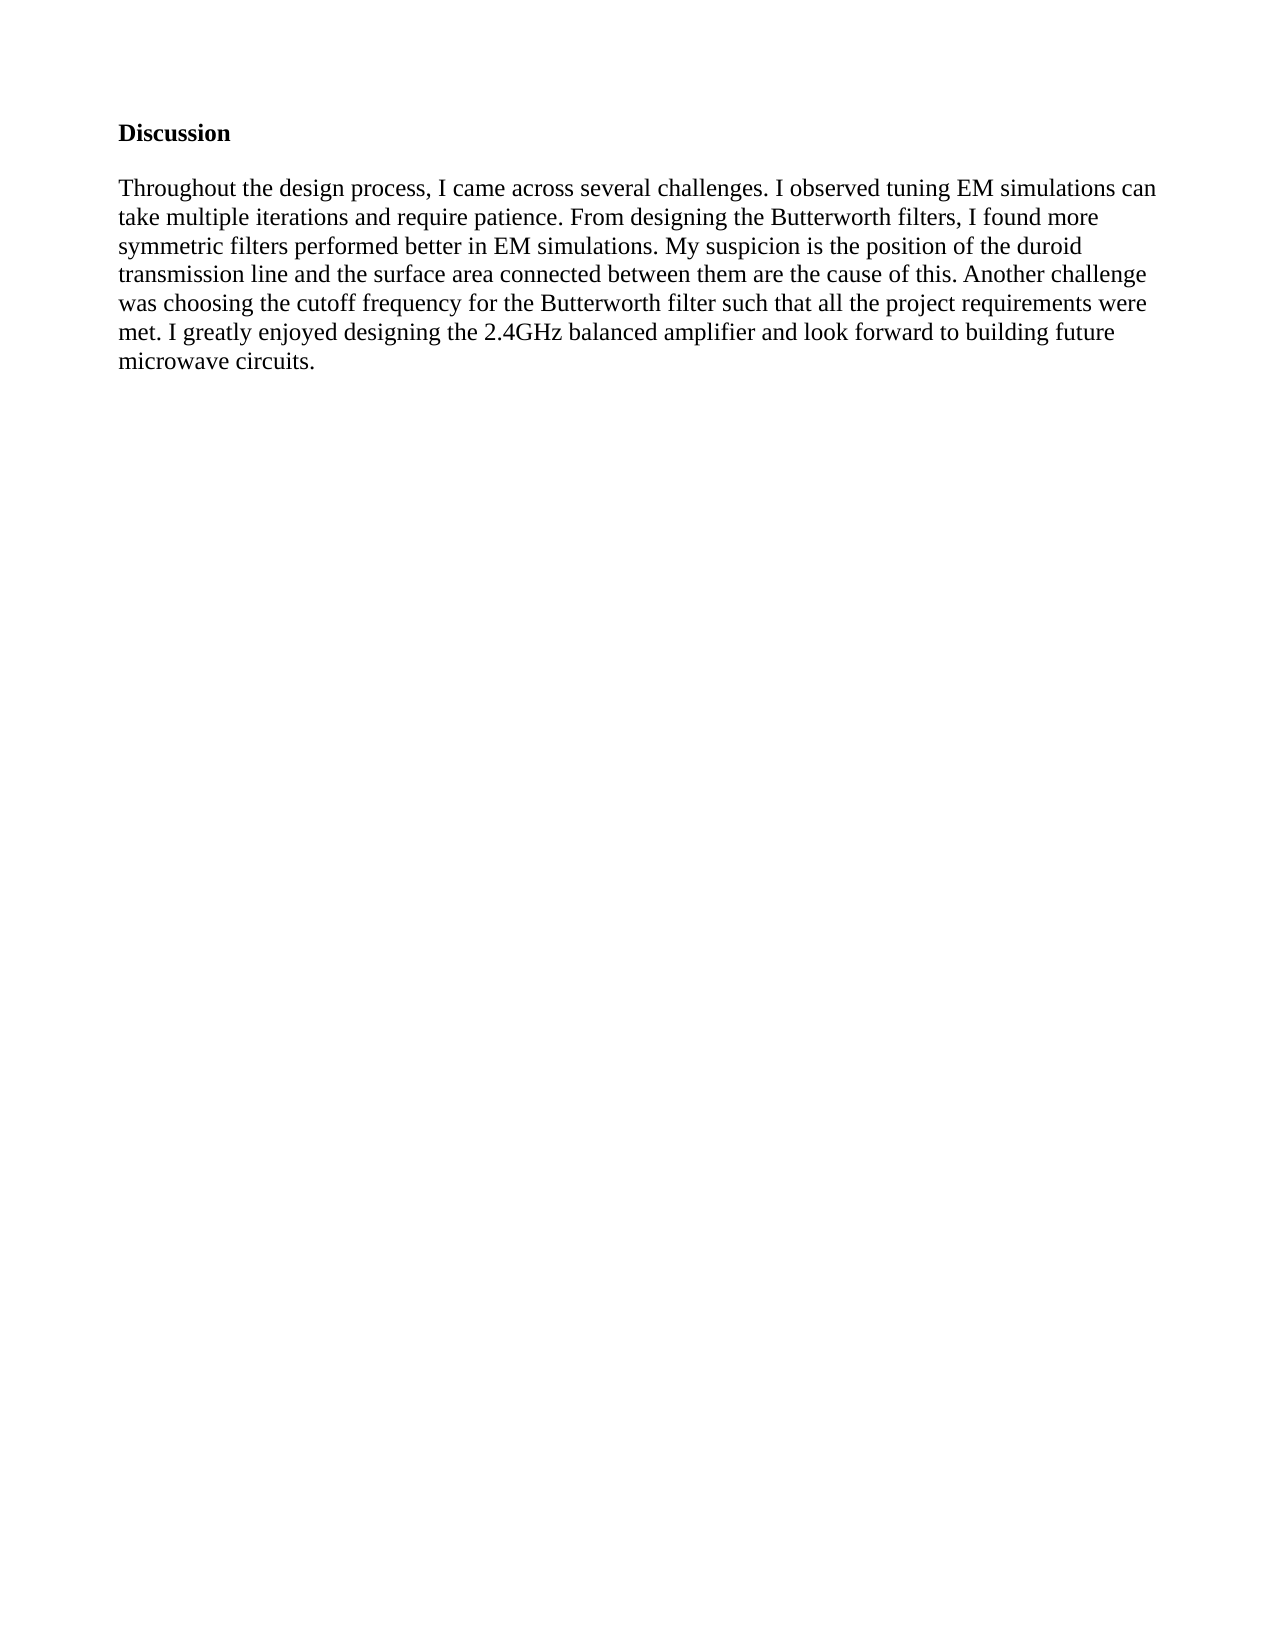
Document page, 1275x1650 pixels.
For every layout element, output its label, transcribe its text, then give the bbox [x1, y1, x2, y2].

text Discussion [118, 118, 1157, 147]
text Throughout the design process, I came across several challenges. I observed tuning EM simulations can take multiple iterations and require patience. From designing the Butterworth filters, I found more symmetric filters performed better in EM simulations. My suspicion is the position of the duroid transmission line and the surface area connected between them are the cause of this. Another challenge was choosing the cutoff frequency for the Butterworth filter such that all the project requirements were met. I greatly enjoyed designing the 2.4GHz balanced amplifier and look forward to building future microwave circuits. [118, 173, 1157, 374]
